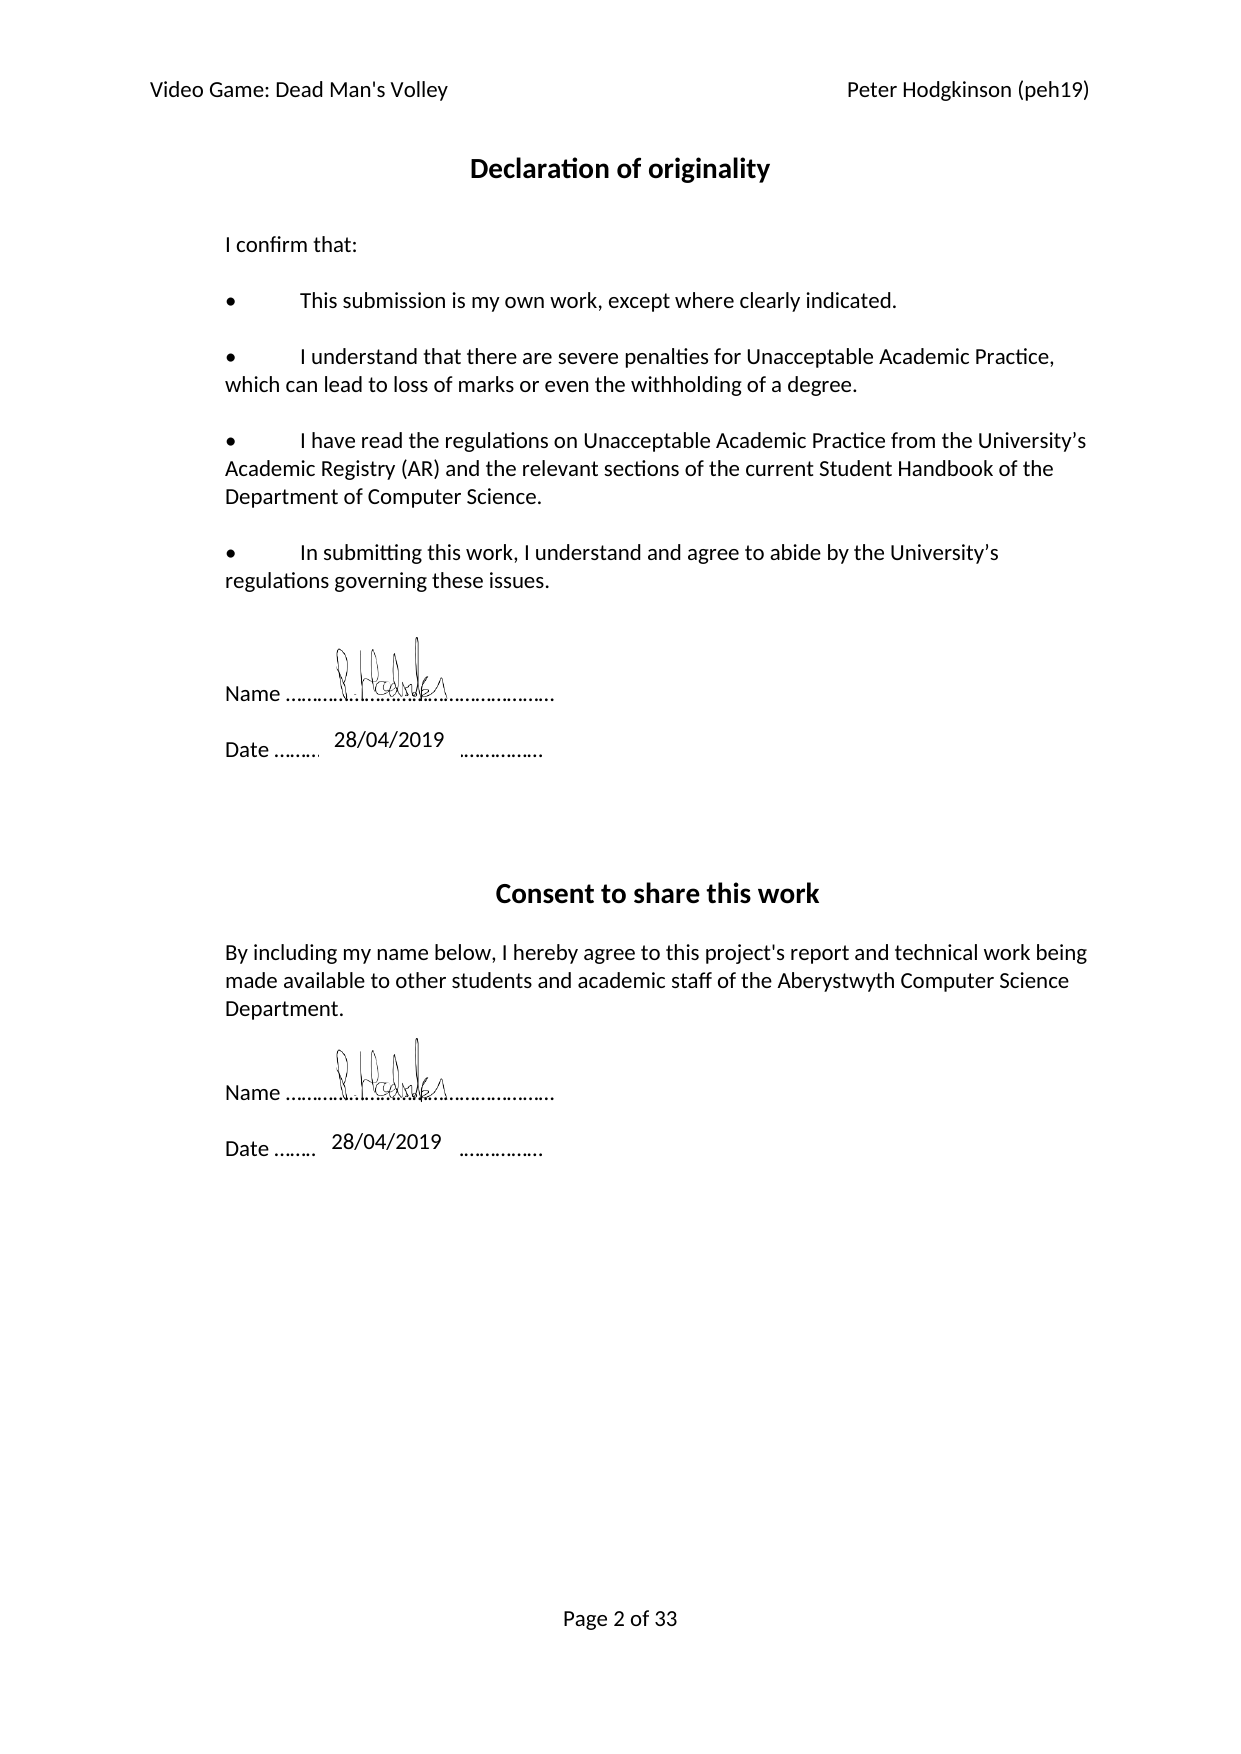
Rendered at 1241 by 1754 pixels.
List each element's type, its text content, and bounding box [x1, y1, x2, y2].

text 28/04/2019 [331, 1127, 443, 1155]
text Declaration of originality [150, 150, 1090, 186]
list Date …………………………………………… [225, 1134, 316, 1163]
text 28/04/2019 [334, 726, 446, 754]
list By including my name below, I hereby agree to this project's report and technical work being made available to other students and academic staff of the Aberystwyth Computer Science Department. [225, 938, 1090, 1022]
list • This submission is my own work, except where clearly indicated. [225, 286, 1090, 314]
list • I understand that there are severe penalties for Unacceptable Academic Practice, which can lead to loss of marks or even the withholding of a degree. [225, 342, 1090, 398]
list I confirm that: [225, 230, 1090, 258]
list Date …………………………………………… [225, 735, 319, 763]
list • In submitting this work, I understand and agree to abide by the University’s regulations governing these issues. [225, 538, 1090, 594]
list Name …………………………………………… [225, 1078, 1090, 1107]
list • I have read the regulations on Unacceptable Academic Practice from the University’s Academic Registry (AR) and the relevant sections of the current Student Handbook of the Department of Computer Science. [225, 426, 1090, 511]
list Name …………………………………………… [225, 679, 1090, 707]
list Date …………………………………………… [458, 1134, 1090, 1163]
list Consent to share this work [225, 875, 1090, 910]
list Date …………………………………………… [461, 735, 1090, 763]
